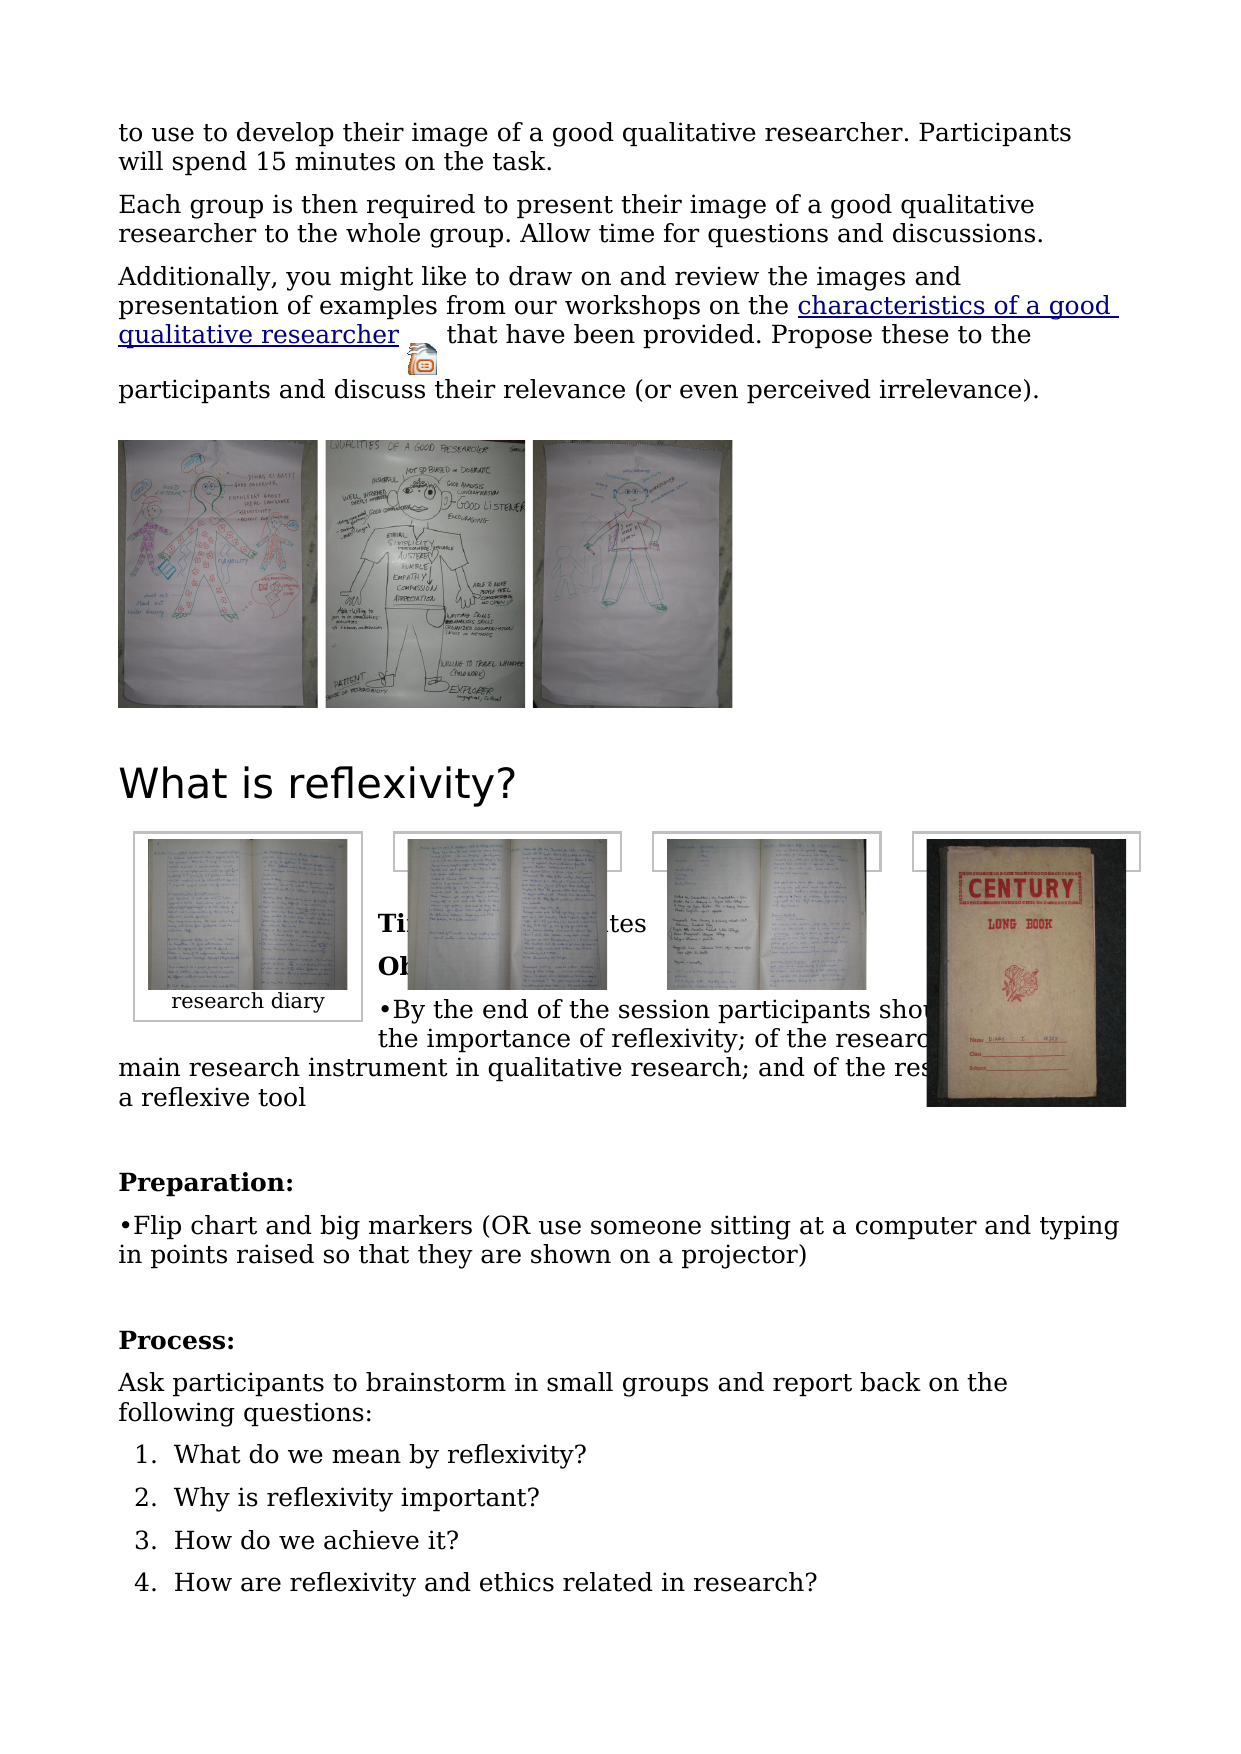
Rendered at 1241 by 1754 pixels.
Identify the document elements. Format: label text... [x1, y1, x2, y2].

text Time: 45-60 minutes [608, 880, 667, 939]
text Objectives: [118, 952, 133, 982]
text Objectives: [608, 952, 667, 982]
text Time: 45-60 minutes [867, 880, 926, 939]
text Time: 45-60 minutes [363, 880, 407, 939]
picture [407, 343, 439, 375]
text Ask participants to brainstorm in small groups and report back on the following questions: [118, 1369, 1122, 1427]
text Objectives: [867, 952, 926, 982]
list How are reflexivity and ethics related in research? [118, 1569, 1122, 1598]
text Each group is then required to present their image of a good qualitative researcher to the whole group. Allow time for questions and discussions. [118, 190, 1122, 248]
list How do we achieve it? [118, 1526, 1122, 1555]
text Process: [118, 1326, 1122, 1355]
text Objectives: [363, 952, 407, 982]
text Time: 45-60 minutes [118, 880, 133, 939]
list Why is reflexivity important? [118, 1483, 1122, 1512]
subtitle What is reflexivity? [118, 760, 1122, 809]
text to use to develop their image of a good qualitative researcher. Participants will spend 15 minutes on the task. [118, 118, 1122, 176]
text Additionally, you might like to draw on and review the images and presentation of examples from our workshops on the characteristics of a good qualitative researcher that have been provided. Propose these to the participants and discuss their relevance (or even perceived irrelevance). [118, 262, 1122, 404]
text research diary [141, 839, 354, 1014]
list What do we mean by reflexivity? [118, 1441, 1122, 1470]
text Preparation: [118, 1168, 1122, 1198]
list Flip chart and big markers (OR use someone sitting at a computer and typing in points raised so that they are shown on a projector) [118, 1211, 1122, 1269]
list By the end of the session participants should understand the importance of reflexivity; of the researcher as the main research instrument in qualitative research; and of the research diary as a reflexive tool [118, 995, 1122, 1112]
